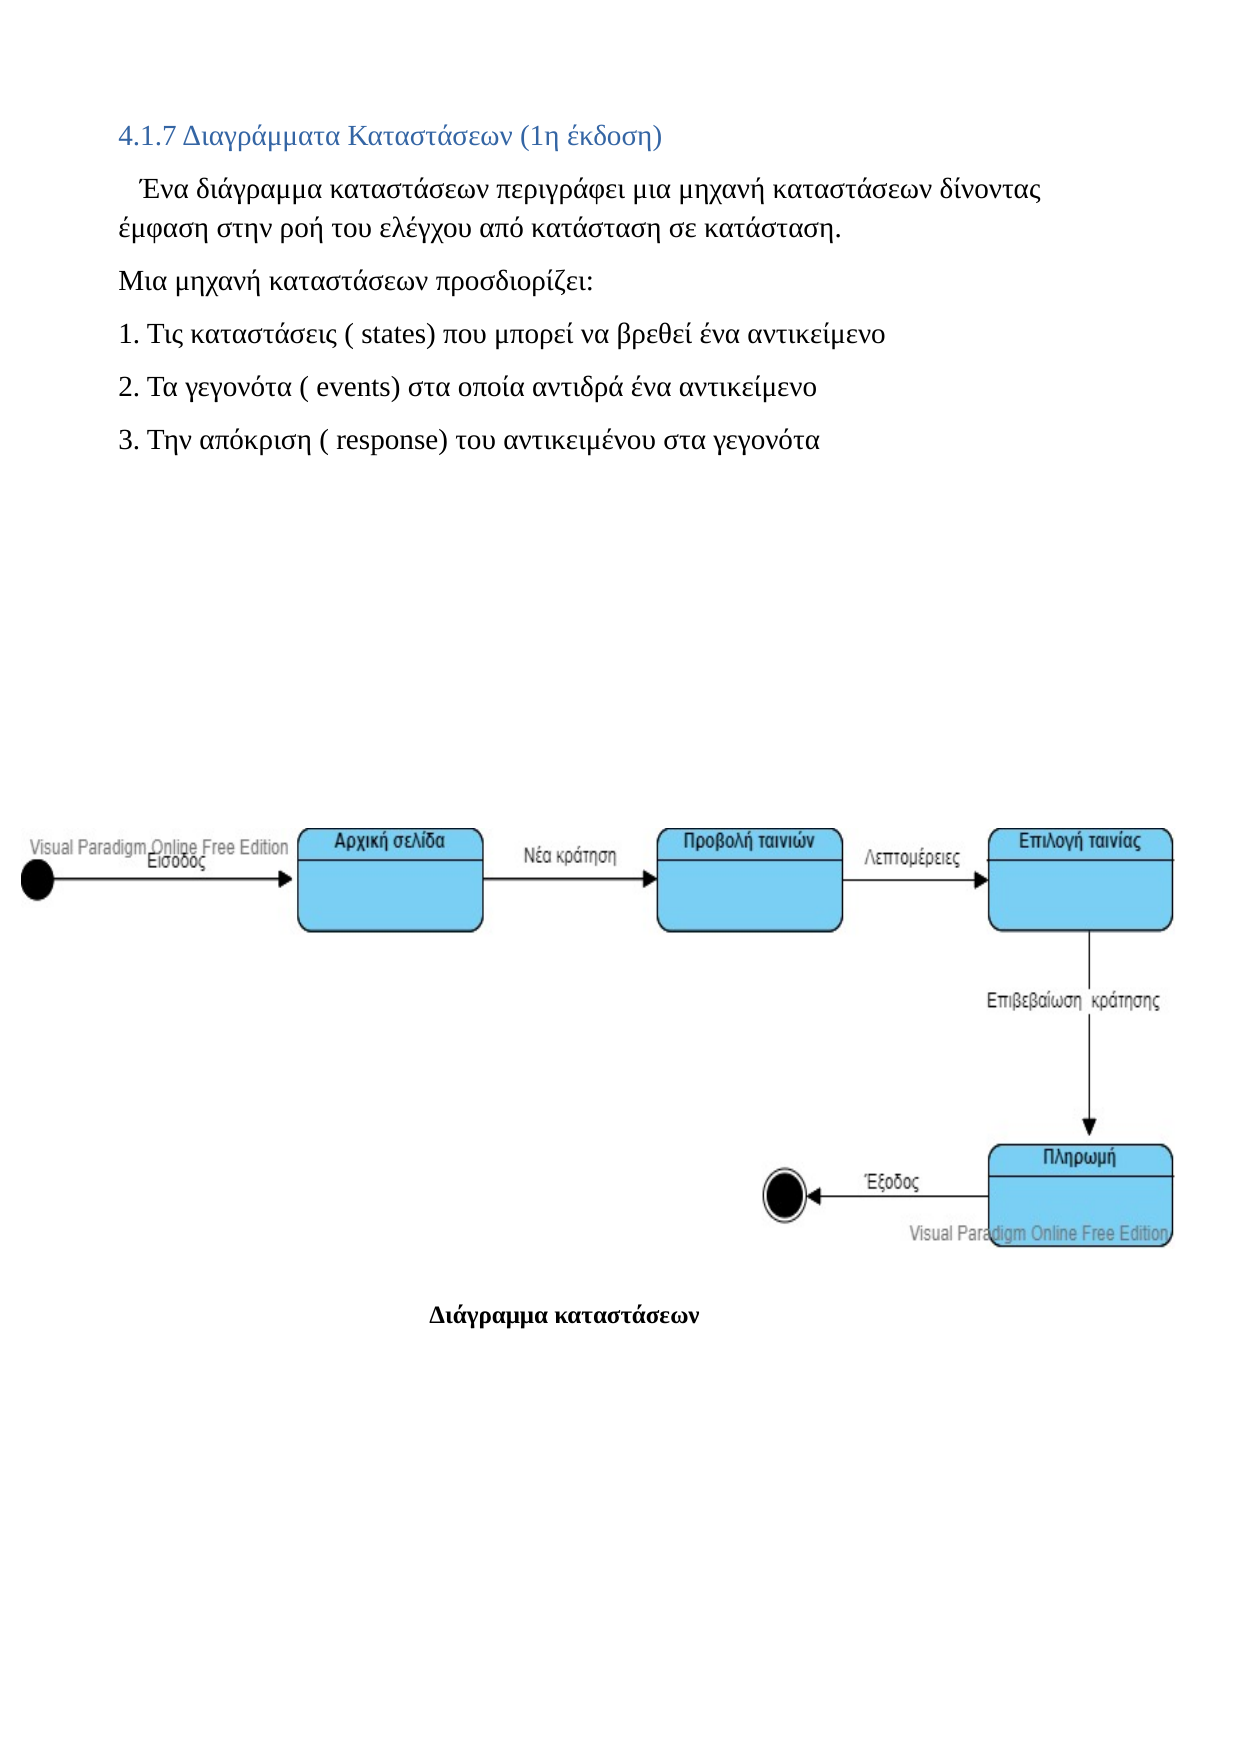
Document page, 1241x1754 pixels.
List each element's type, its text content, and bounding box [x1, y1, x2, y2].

text Μια μηχανή καταστάσεων προσδιορίζει: [118, 263, 1122, 296]
text Ένα διάγραμμα καταστάσεων περιγράφει μια μηχανή καταστάσεων δίνοντας έμφαση στην ροή του ελέγχου από κατάσταση σε κατάσταση. [118, 171, 1122, 243]
text 4.1.7 Διαγράμματα Καταστάσεων (1η έκδοση) [118, 118, 1122, 152]
text 2. Τα γεγονότα ( events) στα οποία αντιδρά ένα αντικείμενο [118, 369, 1122, 403]
text 1. Τις καταστάσεις ( states) που μπορεί να βρεθεί ένα αντικείμενο [118, 316, 1122, 349]
text 3. Την απόκριση ( response) του αντικειμένου στα γεγονότα [118, 422, 1122, 456]
text Διάγραμμα καταστάσεων [118, 1300, 1122, 1329]
